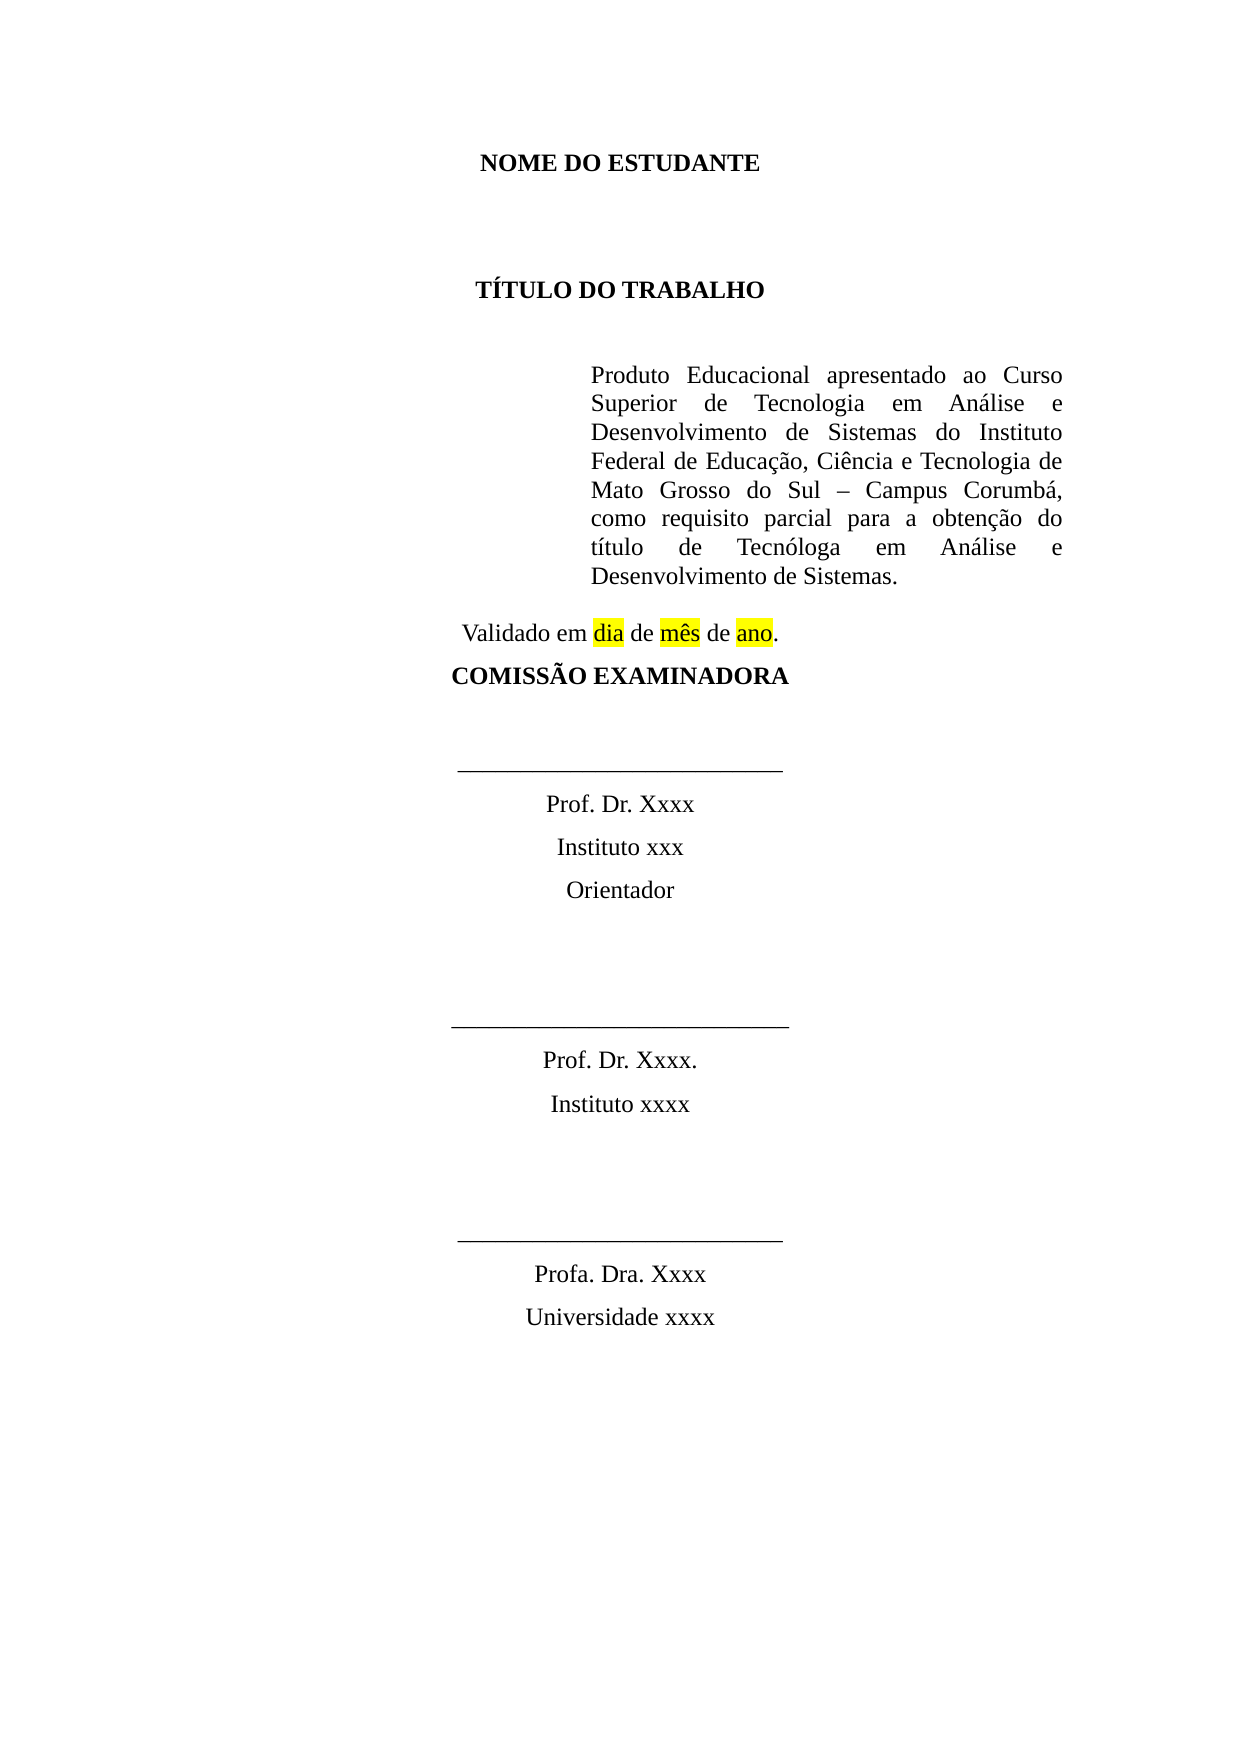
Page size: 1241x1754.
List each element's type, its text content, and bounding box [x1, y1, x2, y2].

text Validado em dia de mês de ano. [177, 618, 1063, 647]
text ___________________________ [177, 1002, 1063, 1031]
text Orientador [177, 875, 1063, 904]
text Instituto xxx [177, 832, 1063, 861]
text TÍTULO DO TRABALHO [177, 275, 1063, 303]
text Produto Educacional apresentado ao Curso Superior de Tecnologia em Análise e Desenvolvimento de Sistemas do Instituto Federal de Educação, Ciência e Tecnologia de Mato Grosso do Sul – Campus Corumbá, como requisito parcial para a obtenção do título de Tecnóloga em Análise e Desenvolvimento de Sistemas. [591, 360, 1063, 590]
text Prof. Dr. Xxxx [177, 789, 1063, 818]
text Profa. Dra. Xxxx [177, 1259, 1063, 1288]
text __________________________ [177, 746, 1063, 775]
text NOME DO ESTUDANTE [177, 148, 1063, 176]
text Universidade xxxx [177, 1302, 1063, 1331]
text COMISSÃO EXAMINADORA [177, 661, 1063, 690]
text __________________________ [177, 1216, 1063, 1244]
text Instituto xxxx [177, 1089, 1063, 1117]
text Prof. Dr. Xxxx. [177, 1046, 1063, 1074]
